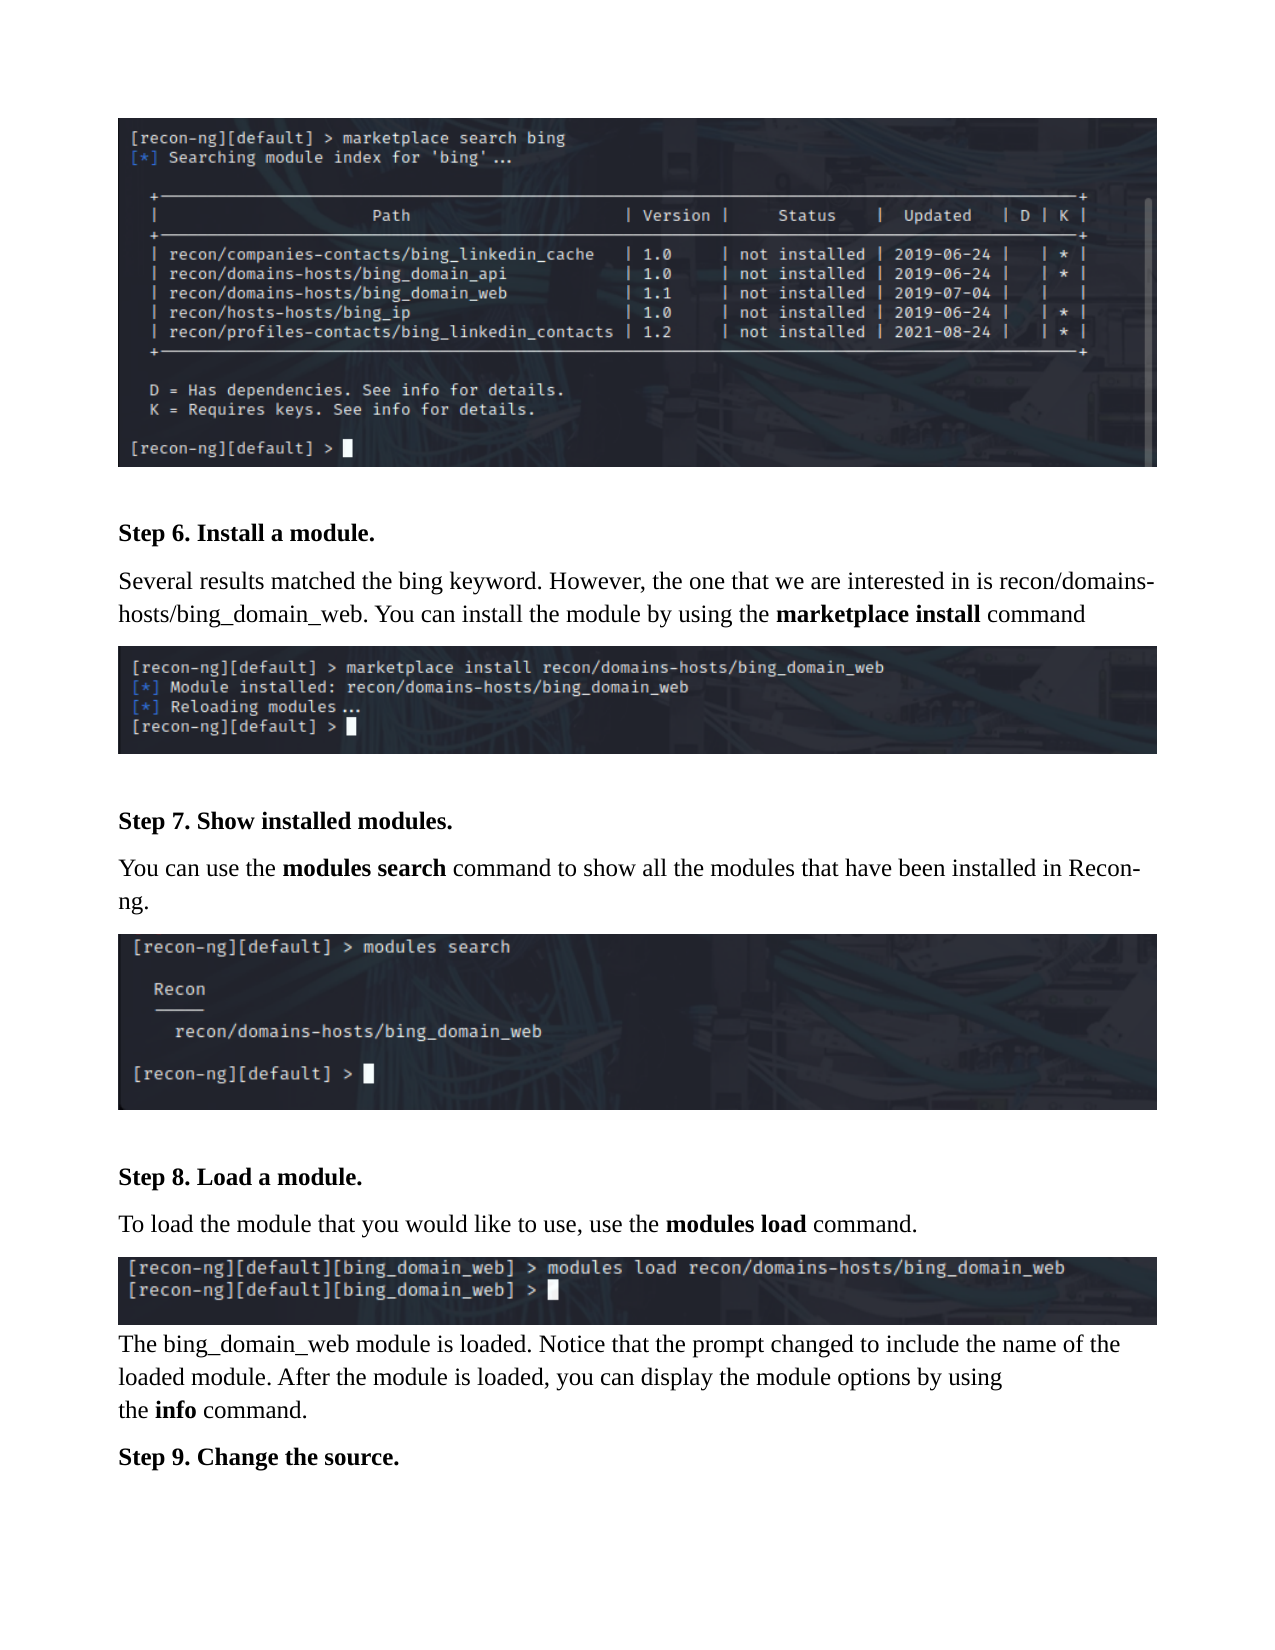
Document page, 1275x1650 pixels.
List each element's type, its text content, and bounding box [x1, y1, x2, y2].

text Step 6. Install a module. [118, 518, 1157, 547]
text The bing_domain_web module is loaded. Notice that the prompt changed to include the name of the loaded module. After the module is loaded, you can display the module options by using the info command. [118, 1325, 1157, 1423]
text Step 7. Show installed modules. [118, 806, 1157, 834]
text To load the module that you would like to use, use the modules load command. [118, 1209, 1157, 1238]
picture [118, 646, 1157, 754]
text Several results matched the bing keyword. However, the one that we are interested in is recon/domains-hosts/bing_domain_web. You can install the module by using the marketplace install command [118, 566, 1157, 628]
picture [118, 118, 1157, 467]
text Step 9. Change the source. [118, 1442, 1157, 1471]
text You can use the modules search command to show all the modules that have been installed in Recon-ng. [118, 853, 1157, 915]
picture [118, 1257, 1157, 1325]
picture [118, 934, 1157, 1110]
text Step 8. Load a module. [118, 1162, 1157, 1191]
